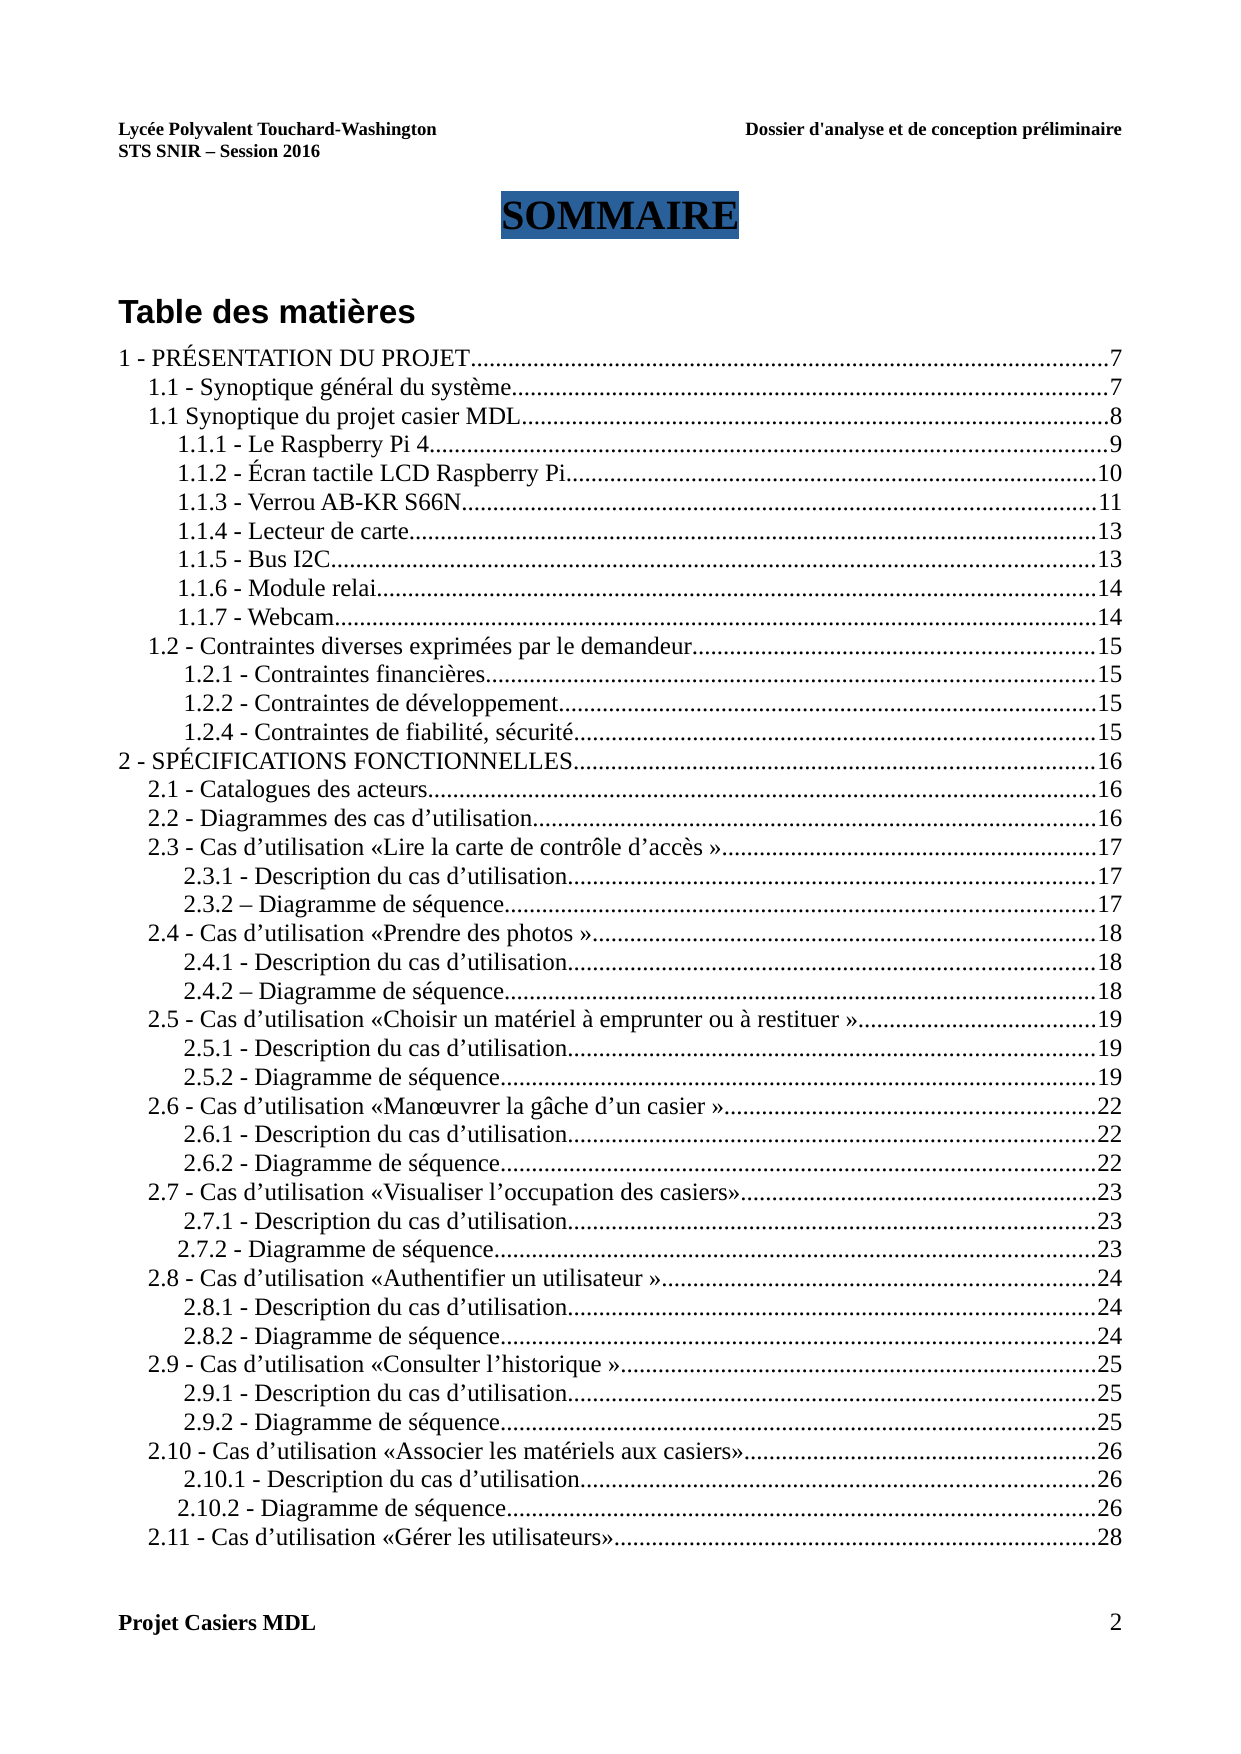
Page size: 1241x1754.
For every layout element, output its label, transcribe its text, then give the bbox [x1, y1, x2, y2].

text 1.2.2 - Contraintes de développement 15 [177, 688, 1122, 717]
text 2.11 - Cas d’utilisation «Gérer les utilisateurs» 28 [148, 1522, 1122, 1551]
text 1.1.7 - Webcam 14 [177, 602, 1122, 631]
text 2.10.1 - Description du cas d’utilisation 26 [177, 1464, 1122, 1493]
text 2.6.1 - Description du cas d’utilisation 22 [177, 1119, 1122, 1148]
text 2.10.2 - Diagramme de séquence 26 [177, 1493, 1122, 1522]
text 2.8 - Cas d’utilisation «Authentifier un utilisateur » 24 [148, 1263, 1122, 1292]
text 2.5 - Cas d’utilisation «Choisir un matériel à emprunter ou à restituer » 19 [148, 1004, 1122, 1033]
subtitle Table des matières [118, 292, 1122, 331]
text 2.10 - Cas d’utilisation «Associer les matériels aux casiers» 26 [148, 1436, 1122, 1464]
text 2.1 - Catalogues des acteurs 16 [148, 774, 1122, 803]
text 2.4.2 – Diagramme de séquence 18 [177, 976, 1122, 1004]
text 1.1.6 - Module relai 14 [177, 573, 1122, 602]
text 2.6.2 - Diagramme de séquence 22 [177, 1148, 1122, 1177]
text 1.1 - Synoptique général du système 7 [148, 372, 1122, 401]
text 2.4.1 - Description du cas d’utilisation 18 [177, 947, 1122, 976]
text 2.7 - Cas d’utilisation «Visualiser l’occupation des casiers» 23 [148, 1177, 1122, 1206]
text 2.3.2 – Diagramme de séquence 17 [177, 889, 1122, 918]
text 2.8.1 - Description du cas d’utilisation 24 [177, 1292, 1122, 1321]
text 1.2.1 - Contraintes financières 15 [177, 659, 1122, 688]
text 2 - SPÉCIFICATIONS FONCTIONNELLES 16 [118, 746, 1122, 774]
text 2.7.2 - Diagramme de séquence 23 [177, 1234, 1122, 1263]
text 2.2 - Diagrammes des cas d’utilisation 16 [148, 803, 1122, 832]
text 1.2 - Contraintes diverses exprimées par le demandeur 15 [148, 631, 1122, 659]
text 2.8.2 - Diagramme de séquence 24 [177, 1321, 1122, 1349]
text 1.2.4 - Contraintes de fiabilité, sécurité 15 [177, 717, 1122, 746]
text 2.7.1 - Description du cas d’utilisation 23 [177, 1206, 1122, 1234]
text 1.1.4 - Lecteur de carte 13 [177, 516, 1122, 544]
text 2.5.2 - Diagramme de séquence 19 [177, 1062, 1122, 1091]
text 2.9 - Cas d’utilisation «Consulter l’historique » 25 [148, 1349, 1122, 1378]
text 1.1.2 - Écran tactile LCD Raspberry Pi 10 [177, 458, 1122, 487]
text 2.3.1 - Description du cas d’utilisation 17 [177, 861, 1122, 889]
text 1.1.3 - Verrou AB-KR S66N 11 [177, 487, 1122, 516]
text 2.6 - Cas d’utilisation «Manœuvrer la gâche d’un casier » 22 [148, 1091, 1122, 1119]
text 2.5.1 - Description du cas d’utilisation 19 [177, 1033, 1122, 1062]
text 2.9.1 - Description du cas d’utilisation 25 [177, 1378, 1122, 1407]
text 1.1.1 - Le Raspberry Pi 4 9 [177, 429, 1122, 458]
text 1.1.5 - Bus I2C 13 [177, 544, 1122, 573]
text 2.3 - Cas d’utilisation «Lire la carte de contrôle d’accès » 17 [148, 832, 1122, 861]
text SOMMAIRE [118, 191, 1122, 239]
text 2.4 - Cas d’utilisation «Prendre des photos » 18 [148, 918, 1122, 947]
text 1.1 Synoptique du projet casier MDL 8 [148, 401, 1122, 429]
text 1 - PRÉSENTATION DU PROJET 7 [118, 343, 1122, 372]
text 2.9.2 - Diagramme de séquence 25 [177, 1407, 1122, 1436]
